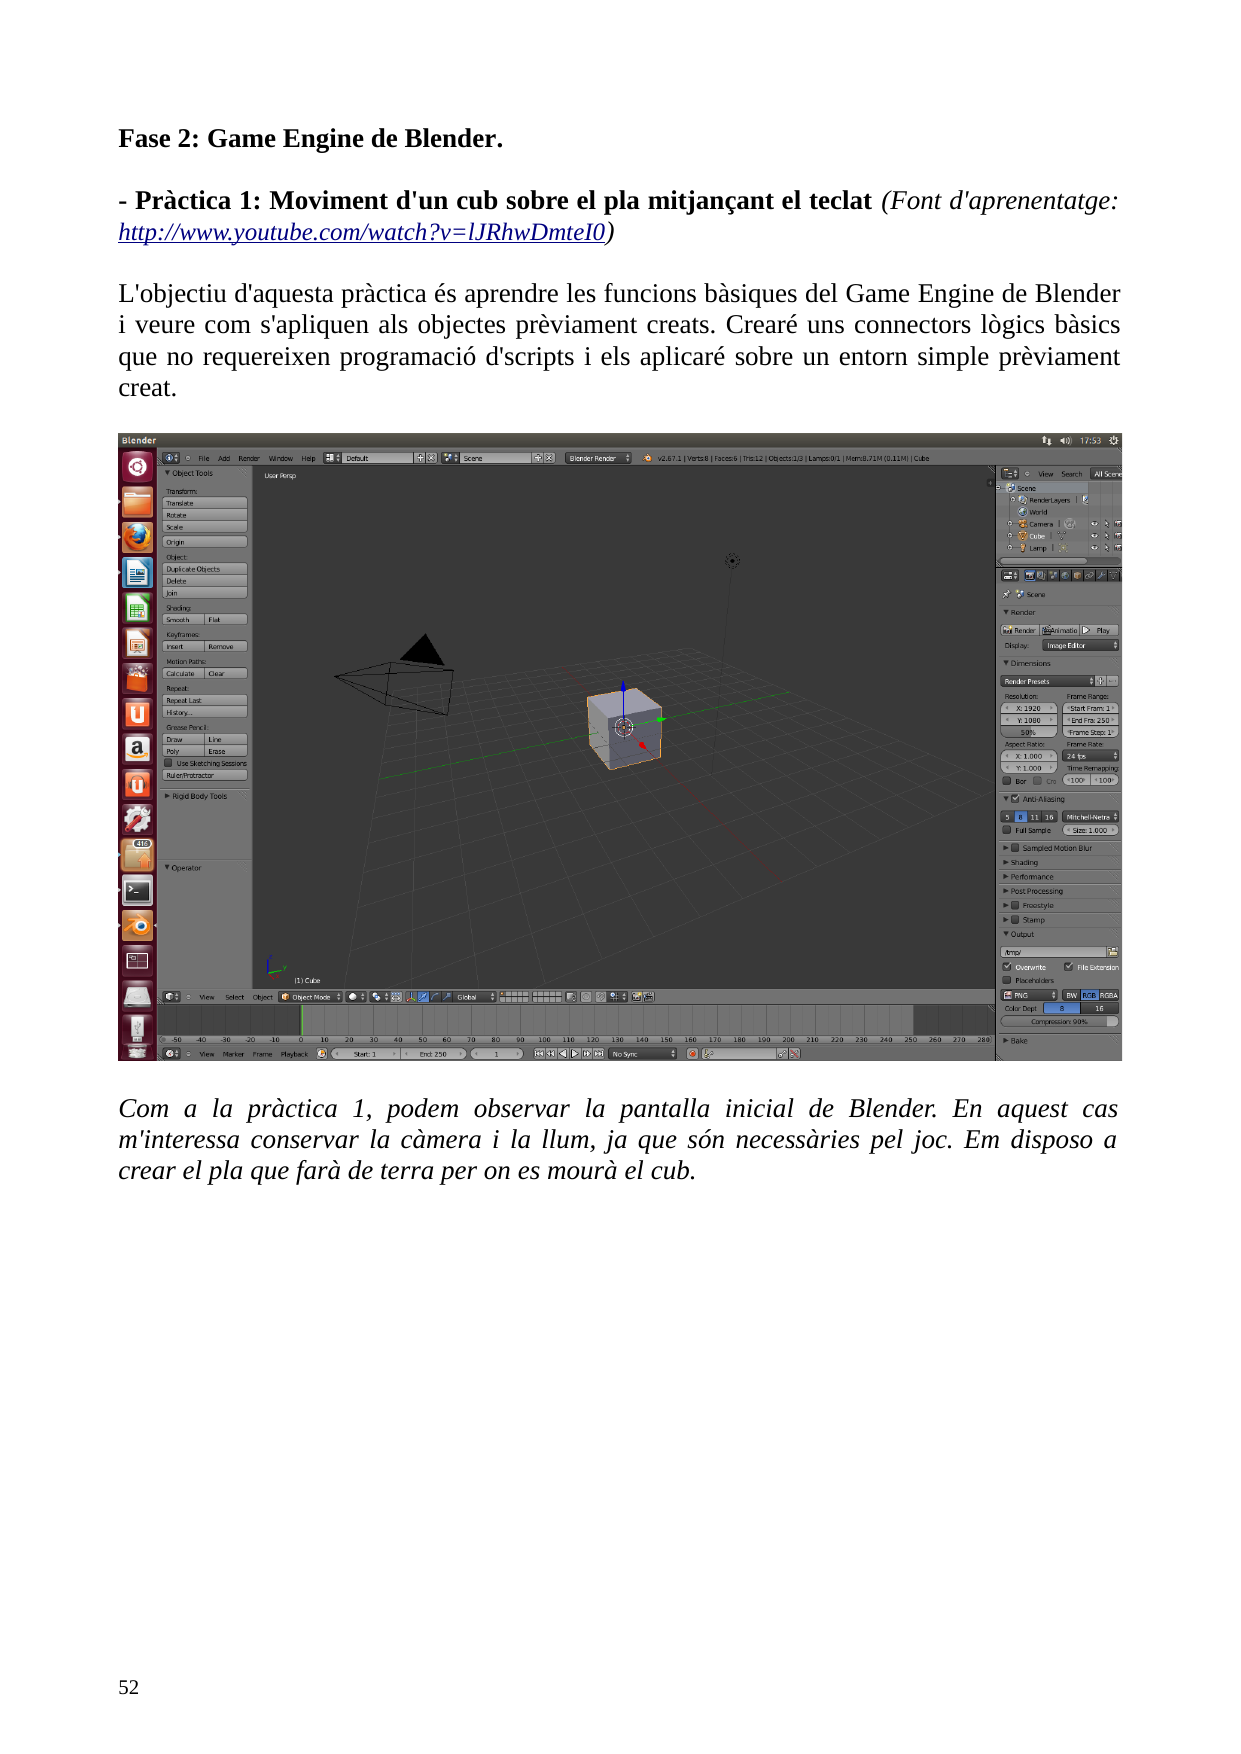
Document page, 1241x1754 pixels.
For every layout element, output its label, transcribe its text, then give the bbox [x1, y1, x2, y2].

text - Pràctica 1: Moviment d'un cub sobre el pla mitjançant el teclat (Font d'aprenentatge: http://www.youtube.com/watch?v=lJRhwDmteI0) [118, 184, 1122, 246]
picture [118, 433, 1123, 1061]
text Com a la pràctica 1, podem observar la pantalla inicial de Blender. En aquest cas m'interessa conservar la càmera i la llum, ja que són necessàries pel joc. Em disposo a crear el pla que farà de terra per on es mourà el cub. [118, 1092, 1122, 1185]
text Fase 2: Game Engine de Blender. [118, 122, 1122, 153]
text L'objectiu d'aquesta pràctica és aprendre les funcions bàsiques del Game Engine de Blender i veure com s'apliquen als objectes prèviament creats. Crearé uns connectors lògics bàsics que no requereixen programació d'scripts i els aplicaré sobre un entorn simple prèviament creat. [118, 277, 1122, 402]
